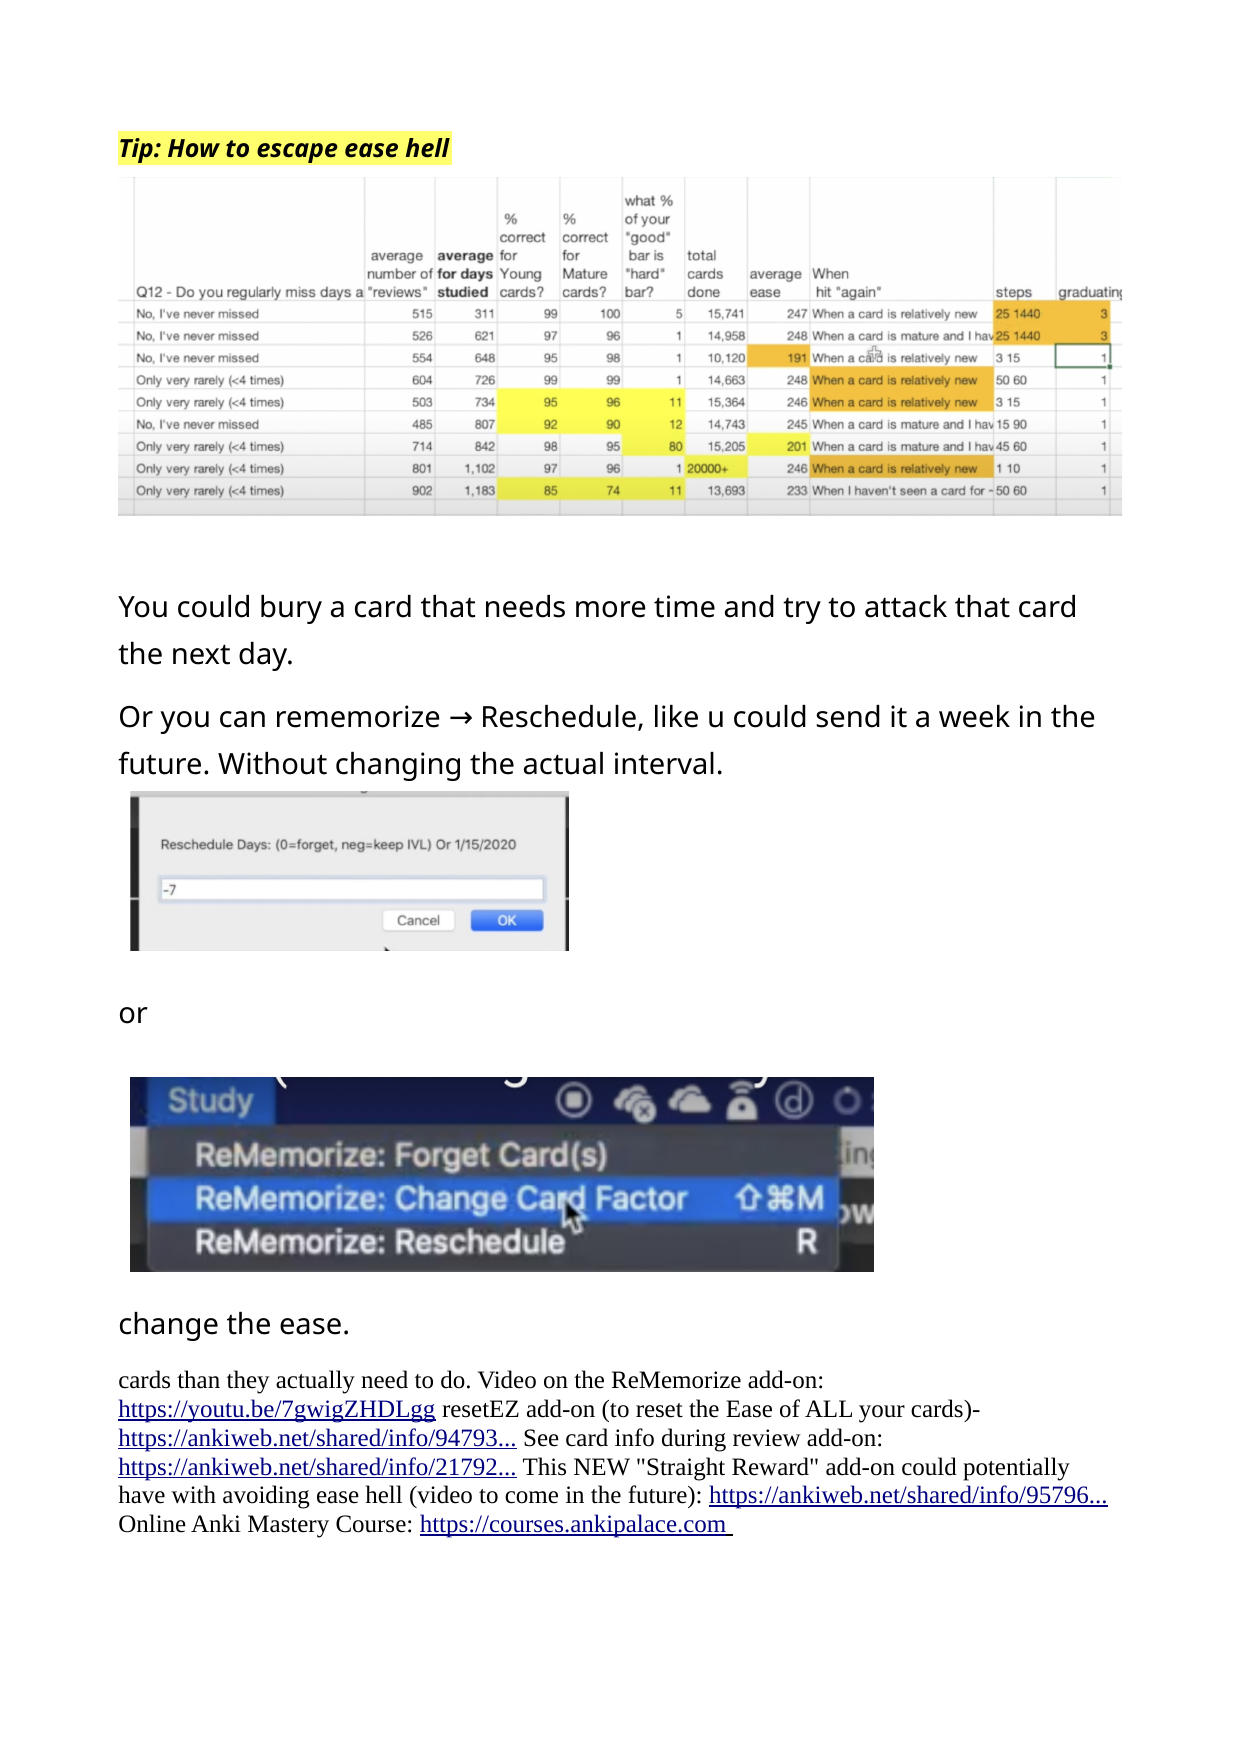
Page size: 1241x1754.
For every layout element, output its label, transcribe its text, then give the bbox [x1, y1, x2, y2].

text or [118, 992, 1122, 1032]
picture [130, 1077, 874, 1272]
picture [118, 177, 1123, 516]
text You could bury a card that needs more time and try to attack that card the next day. [118, 586, 1122, 673]
picture [130, 791, 569, 951]
subtitle Tip: How to escape ease hell [452, 131, 1122, 165]
text Or you can rememorize → Reschedule, like u could send it a week in the future. Without changing the actual interval. [118, 696, 1122, 783]
text change the ease. [118, 1303, 1122, 1343]
text cards than they actually need to do. Video on the ReMemorize add-on: https://youtu.be/7gwigZHDLgg resetEZ add-on (to reset the Ease of ALL your cards)- https://ankiweb.net/shared/info/94793... See card info during review add-on: https://ankiweb.net/shared/info/21792... This NEW "Straight Reward" add-on could potentially have with avoiding ease hell (video to come in the future): https://ankiweb.net/shared/info/95796... Online Anki Mastery Course: https://courses.ankipalace.com [118, 1365, 1122, 1538]
